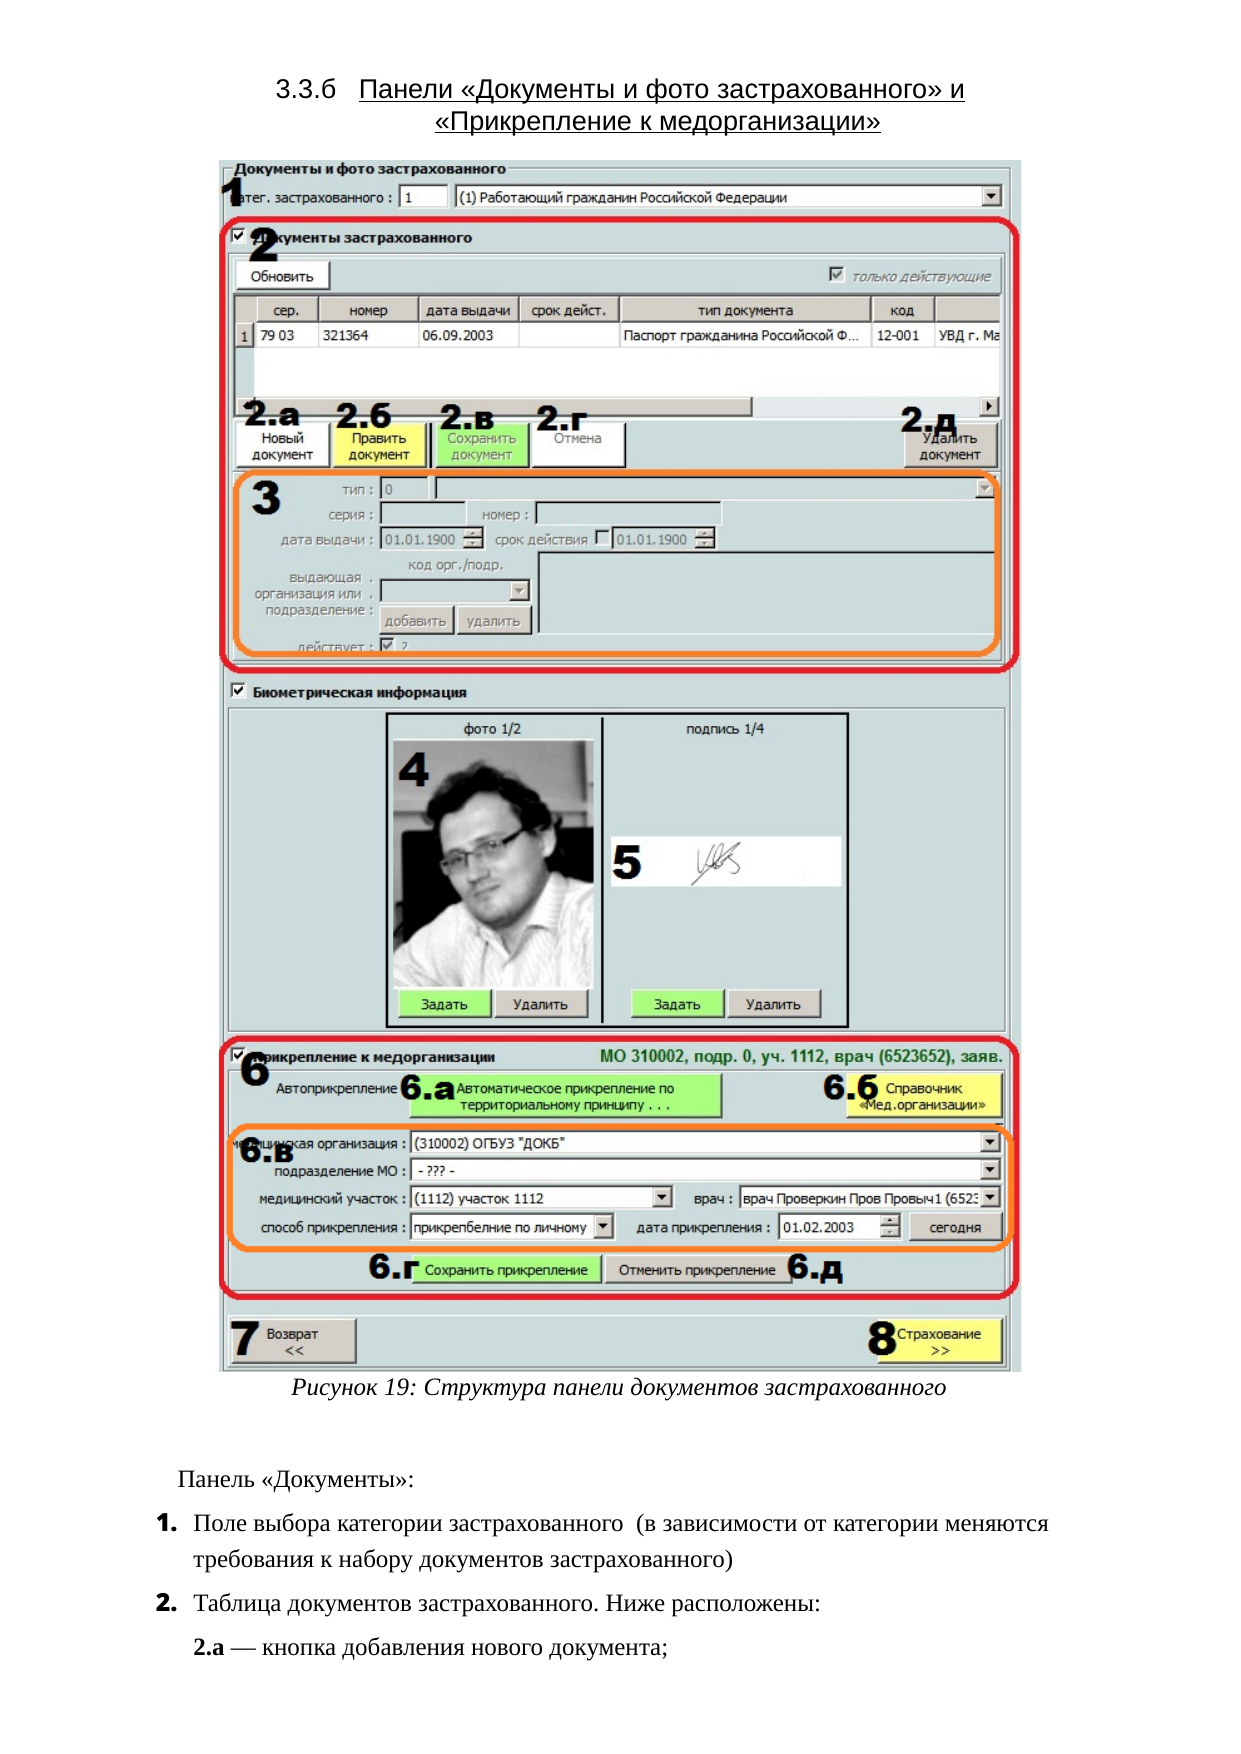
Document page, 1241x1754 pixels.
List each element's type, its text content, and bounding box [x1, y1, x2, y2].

list Таблица документов застрахованного. Ниже расположены: [156, 1585, 1122, 1619]
subtitle Панели «Документы и фото застрахованного» и «Прикрепление к медорганизации» [118, 73, 1122, 136]
text Рисунок 19: Структура панели документов застрахованного [123, 160, 1117, 1400]
list Поле выбора категории застрахованного (в зависимости от категории меняются требования к набору документов застрахованного) [156, 1505, 1122, 1573]
list 2.а — кнопка добавления нового документа; [156, 1632, 1122, 1661]
text Панель «Документы»: [118, 1464, 1122, 1493]
